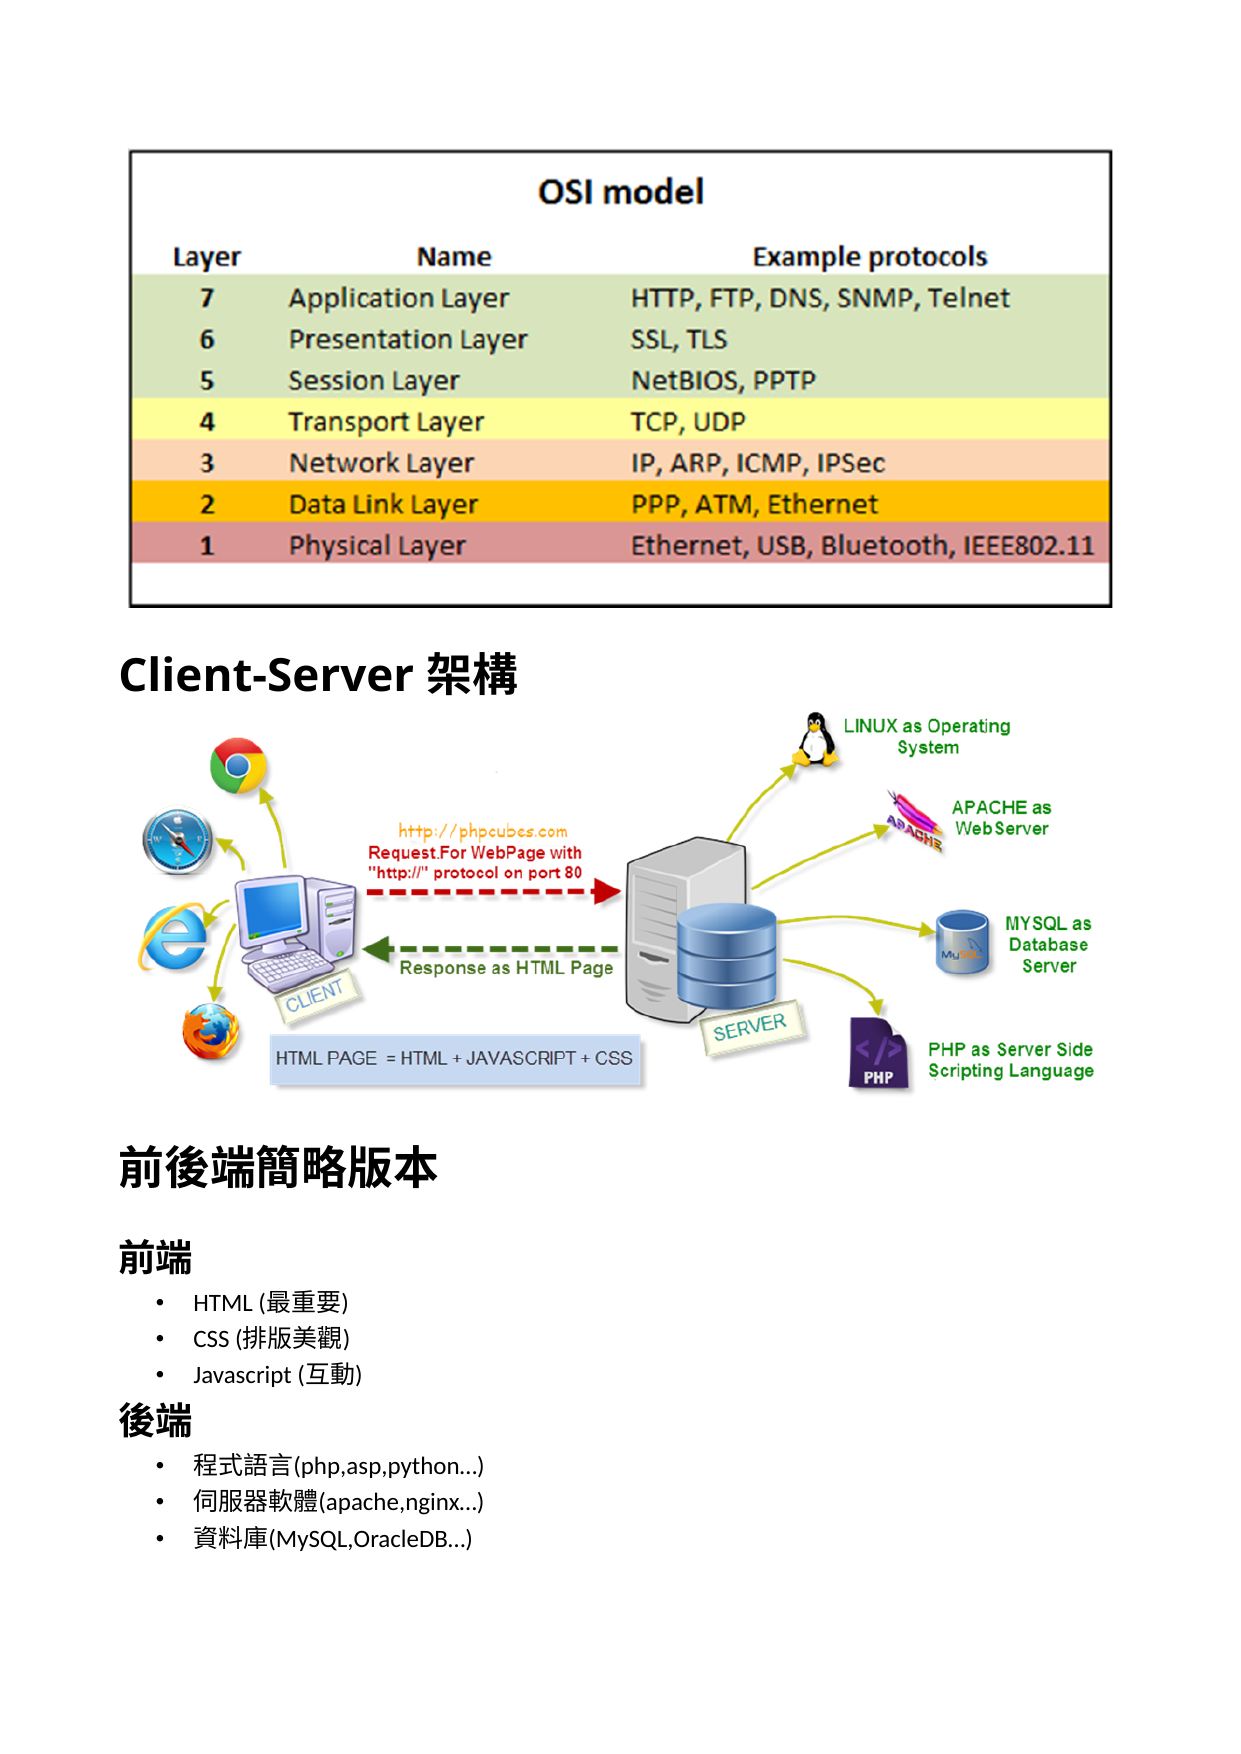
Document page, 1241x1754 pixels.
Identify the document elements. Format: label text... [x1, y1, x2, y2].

picture [127, 148, 1113, 608]
list Javascript (互動) [156, 1355, 1122, 1391]
list 伺服器軟體(apache,nginx…) [156, 1482, 1122, 1518]
subtitle 前端 [118, 1228, 1122, 1282]
list 程式語言(php,asp,python…) [156, 1446, 1122, 1482]
subtitle 後端 [118, 1391, 1122, 1446]
list 資料庫(MySQL,OracleDB…) [156, 1518, 1122, 1554]
subtitle 前後端簡略版本 [118, 1131, 1122, 1198]
picture [127, 704, 1113, 1101]
list HTML (最重要) [156, 1282, 1122, 1319]
list CSS (排版美觀) [156, 1319, 1122, 1355]
subtitle Client-Server 架構 [118, 638, 1122, 704]
